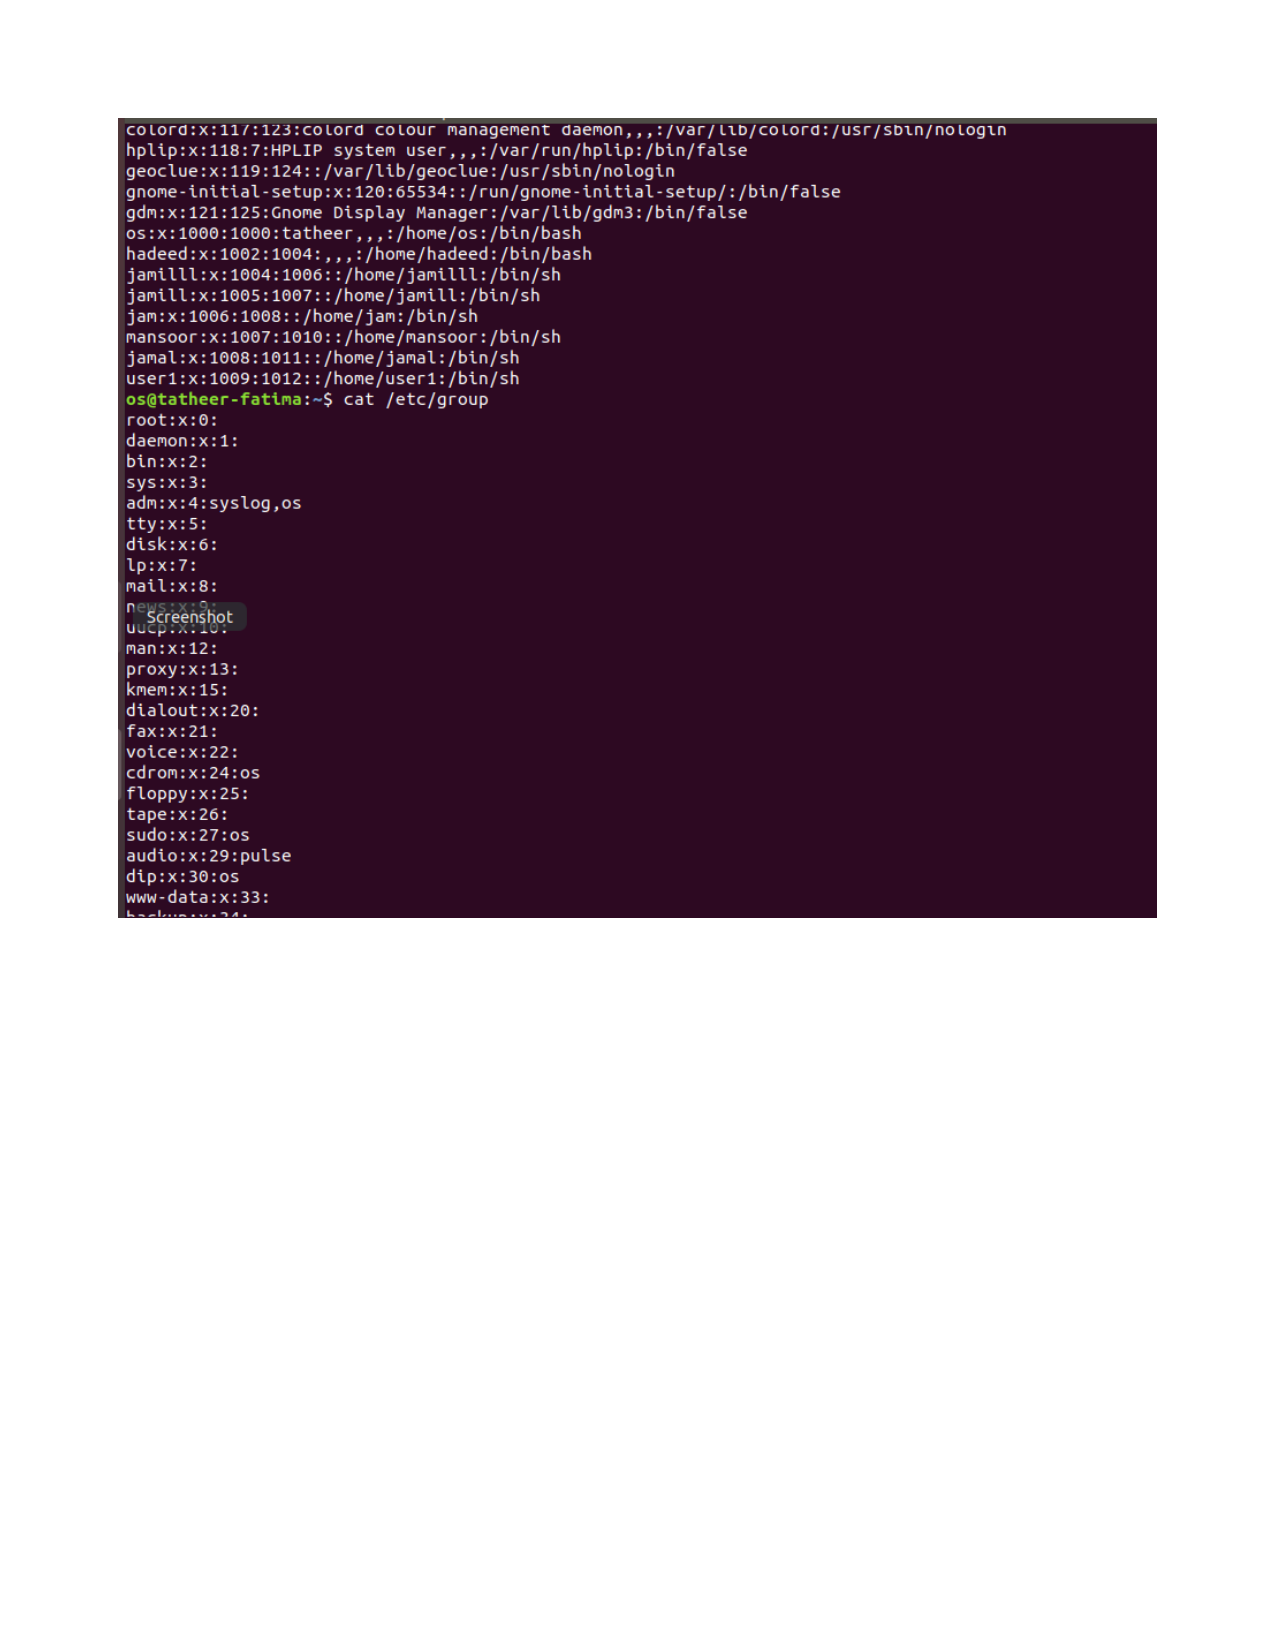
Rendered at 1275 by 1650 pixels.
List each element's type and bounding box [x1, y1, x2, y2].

picture [118, 118, 1157, 918]
